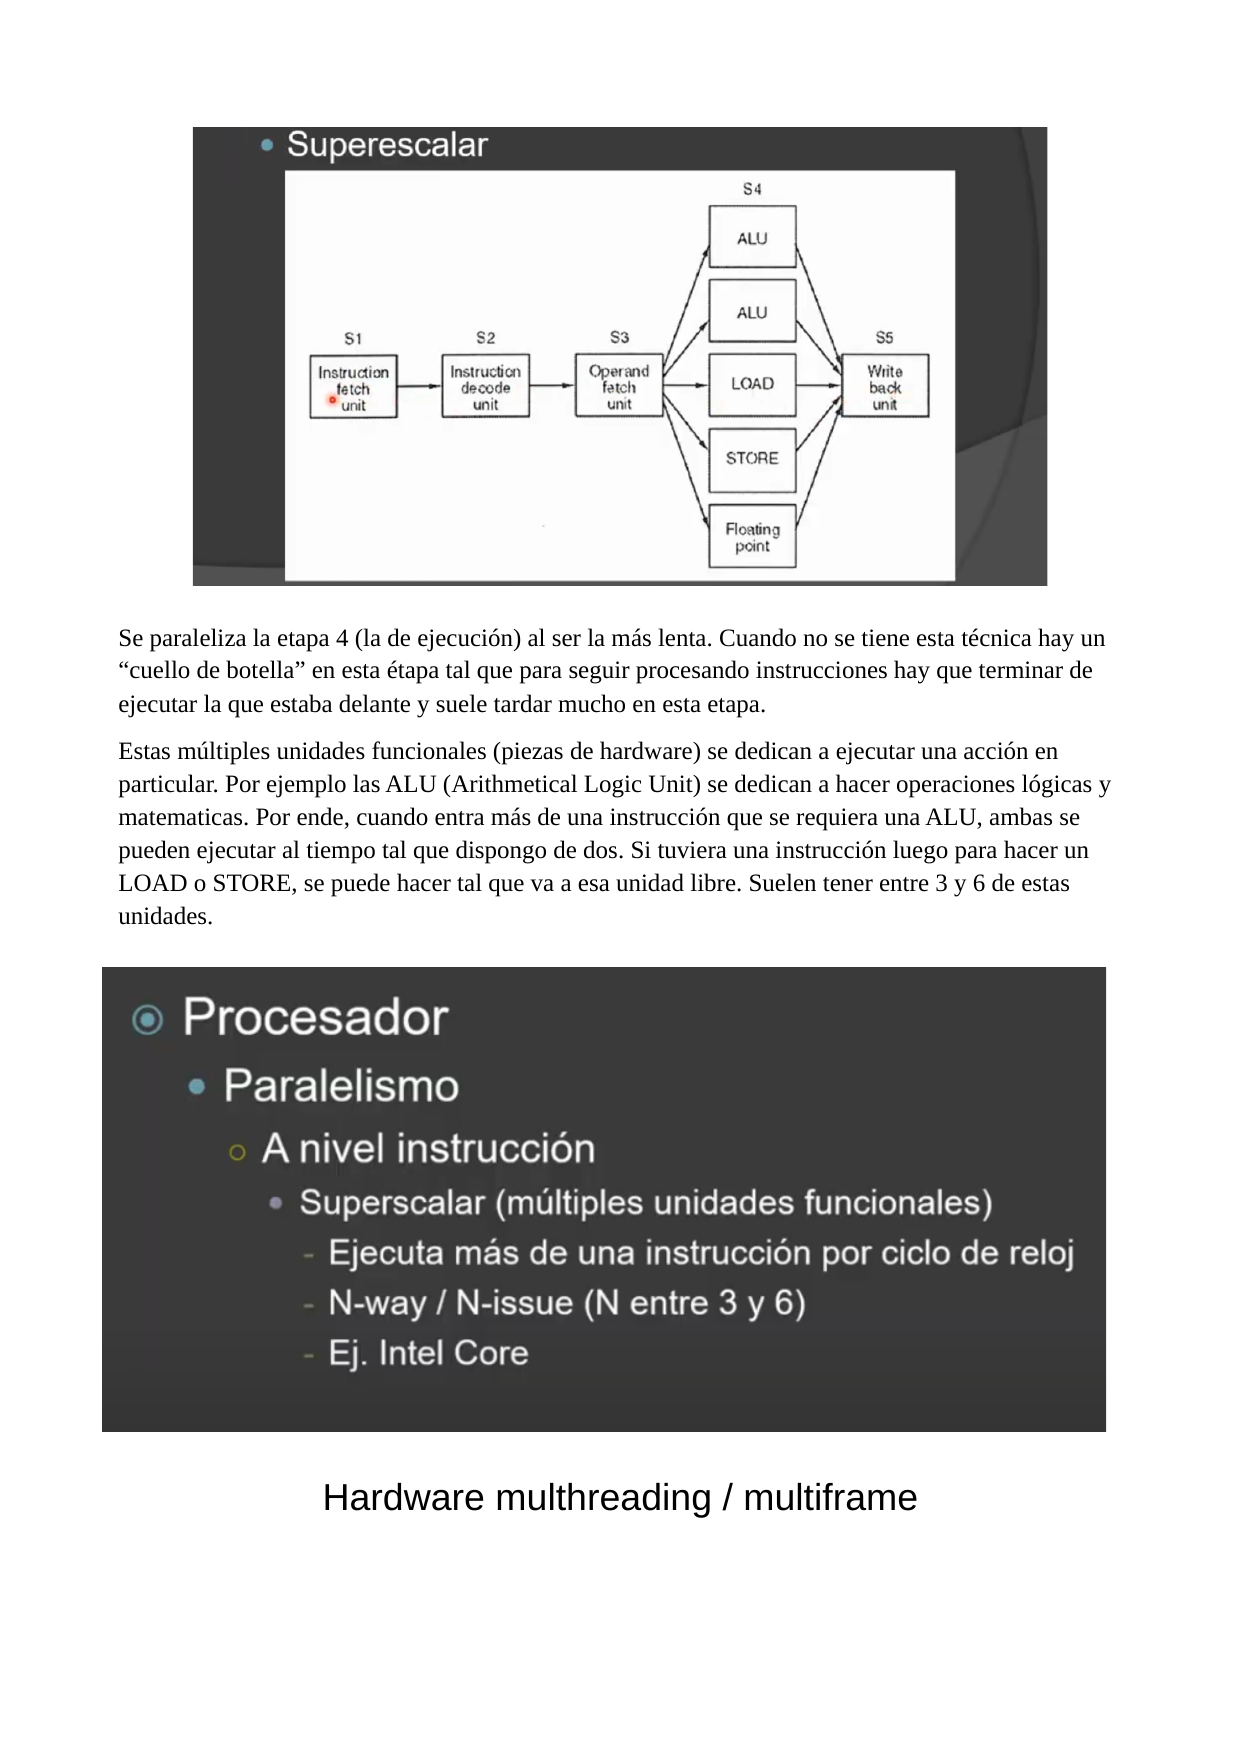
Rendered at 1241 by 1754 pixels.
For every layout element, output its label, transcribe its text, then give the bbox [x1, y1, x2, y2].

subtitle Hardware multhreading / multiframe [118, 955, 1122, 1518]
text Estas múltiples unidades funcionales (piezas de hardware) se dedican a ejecutar una acción en particular. Por ejemplo las ALU (Arithmetical Logic Unit) se dedican a hacer operaciones lógicas y matematicas. Por ende, cuando entra más de una instrucción que se requiera una ALU, ambas se pueden ejecutar al tiempo tal que dispongo de dos. Si tuviera una instrucción luego para hacer un LOAD o STORE, se puede hacer tal que va a esa unidad libre. Suelen tener entre 3 y 6 de estas unidades. [118, 736, 1122, 930]
text Se paraleliza la etapa 4 (la de ejecución) al ser la más lenta. Cuando no se tiene esta técnica hay un “cuello de botella” en esta étapa tal que para seguir procesando instrucciones hay que terminar de ejecutar la que estaba delante y suele tardar mucho en esta etapa. [118, 118, 1122, 717]
picture [192, 127, 1048, 586]
picture [102, 967, 1107, 1432]
